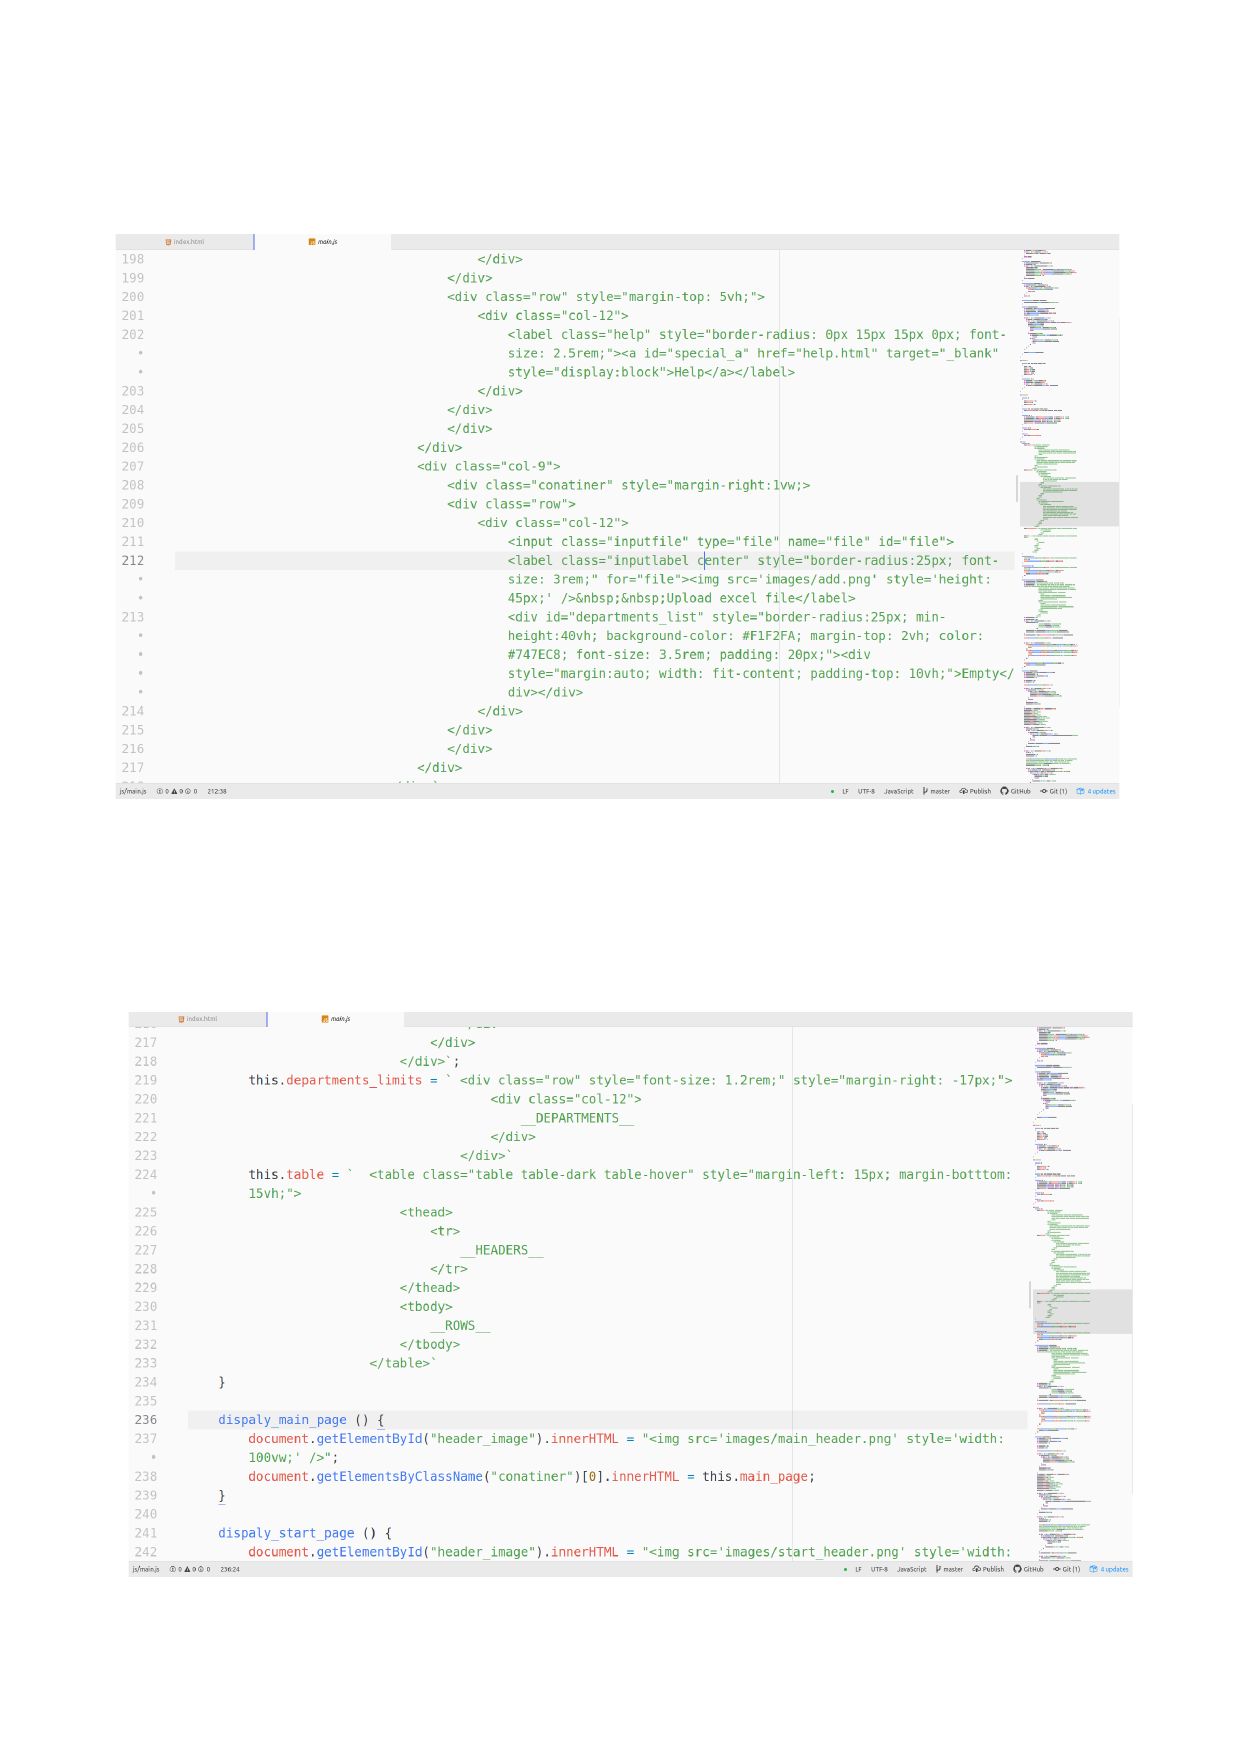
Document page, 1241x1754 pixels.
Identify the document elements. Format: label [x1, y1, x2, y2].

picture [128, 1012, 1133, 1577]
picture [115, 234, 1120, 799]
